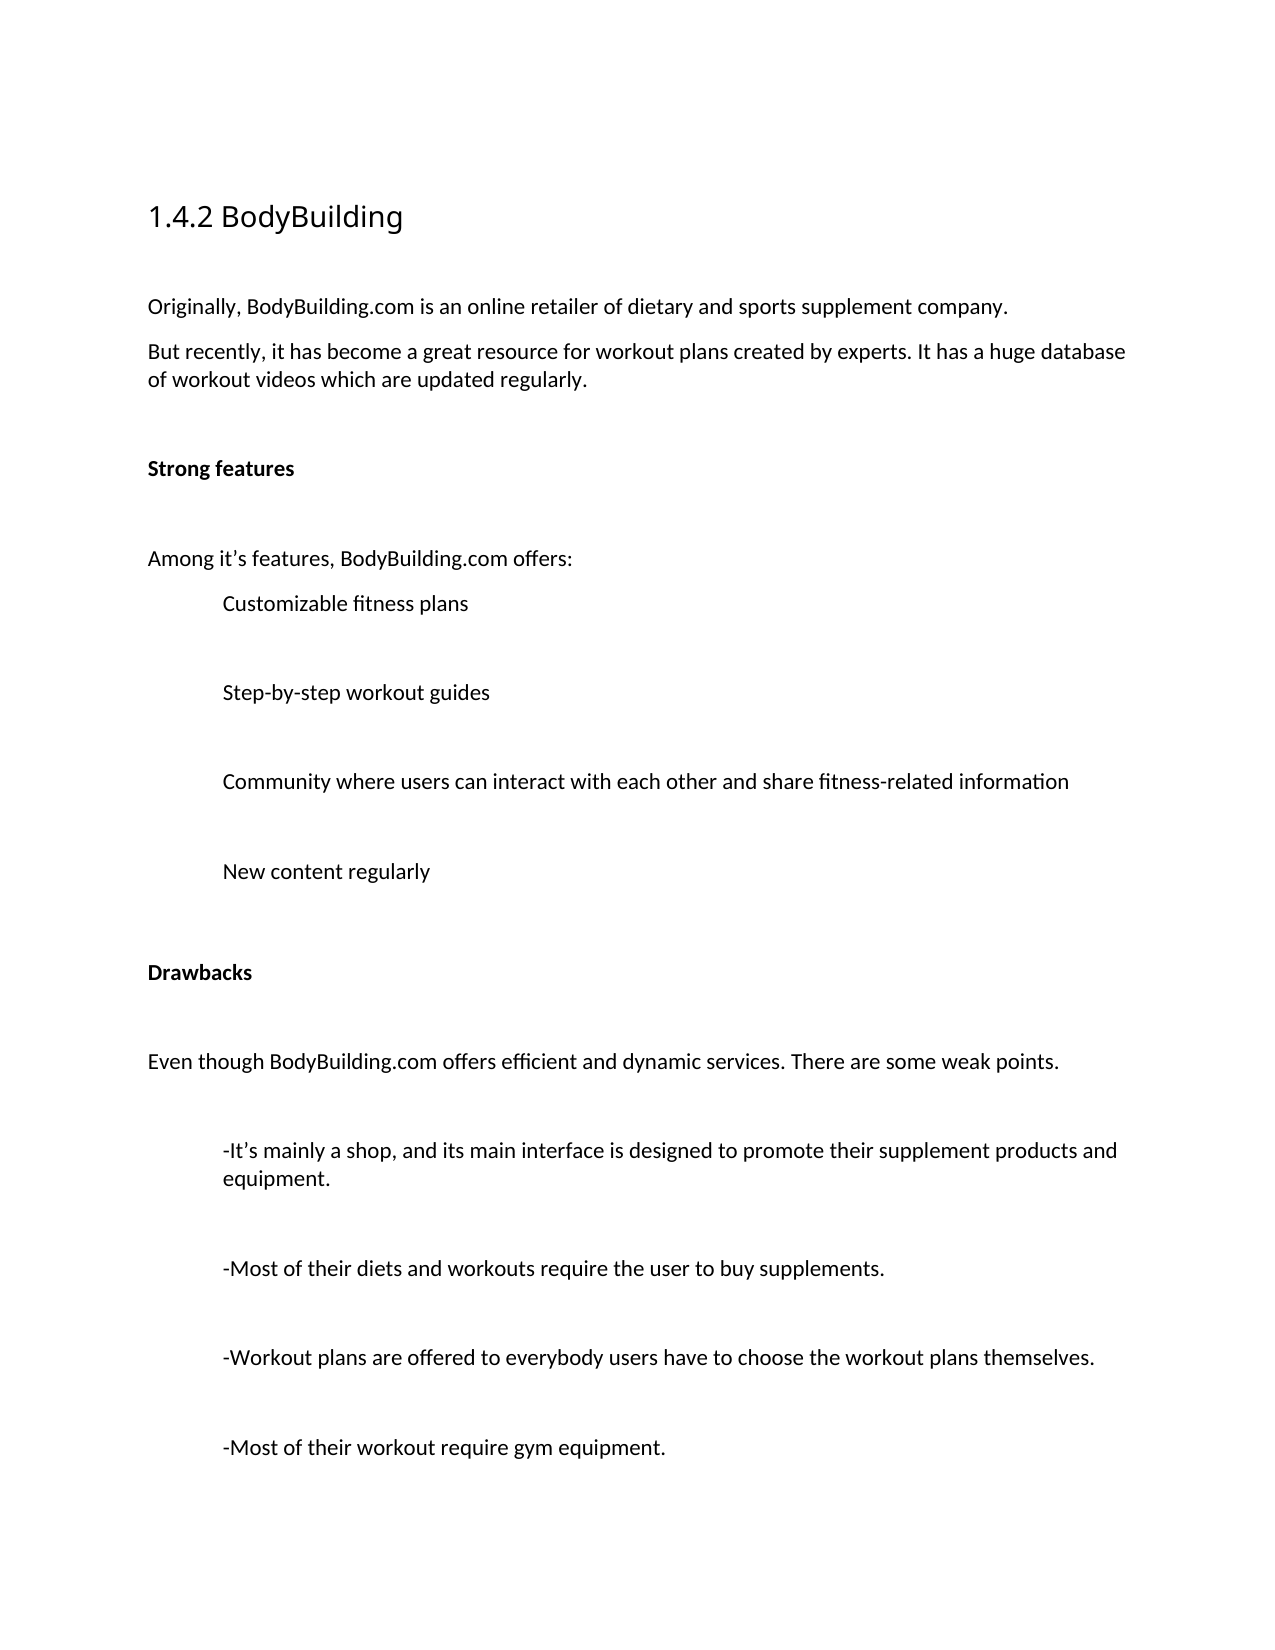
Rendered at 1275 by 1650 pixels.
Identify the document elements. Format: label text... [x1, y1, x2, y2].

text Among it’s features, BodyBuilding.com offers: [148, 544, 1127, 572]
text Originally, BodyBuilding.com is an online retailer of dietary and sports supplement company. [148, 292, 1127, 321]
subtitle 1.4.2 BodyBuilding [148, 196, 1127, 236]
text -Most of their workout require gym equipment. [148, 1433, 1127, 1461]
text But recently, it has become a great resource for workout plans created by experts. It has a huge database of workout videos which are updated regularly. [148, 337, 1127, 393]
text Community where users can interact with each other and share fitness-related information [148, 767, 1127, 795]
text Even though BodyBuilding.com offers efficient and dynamic services. There are some weak points. [148, 1047, 1127, 1075]
text Drawbacks [148, 958, 1127, 986]
text -It’s mainly a shop, and its main interface is designed to promote their supplement products and equipment. [223, 1137, 1127, 1193]
text -Most of their diets and workouts require the user to buy supplements. [148, 1254, 1127, 1282]
text Customizable fitness plans [148, 589, 1127, 617]
text Strong features [148, 454, 1127, 483]
text Step-by-step workout guides [148, 678, 1127, 706]
text -Workout plans are offered to everybody users have to choose the workout plans themselves. [148, 1343, 1127, 1371]
text New content regularly [148, 857, 1127, 885]
